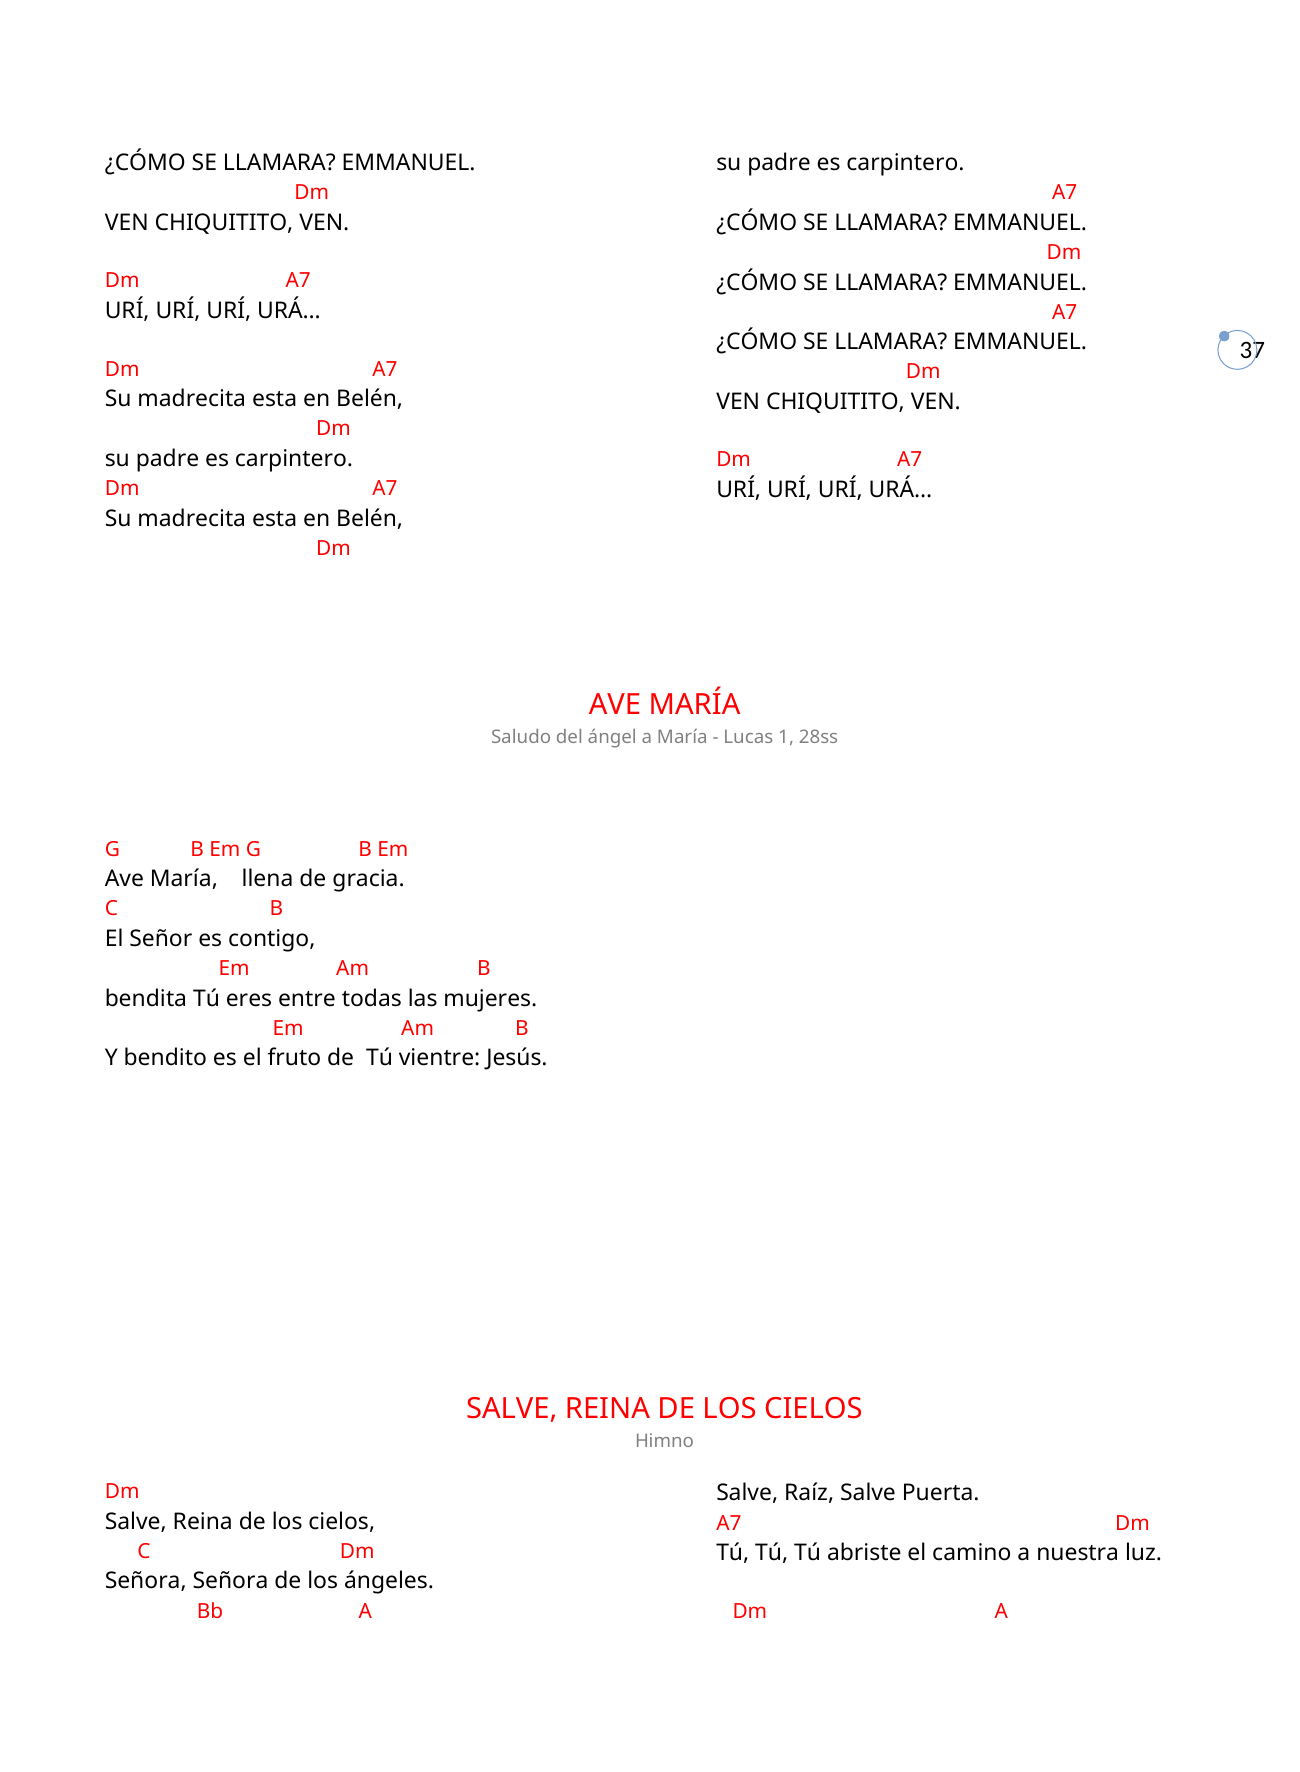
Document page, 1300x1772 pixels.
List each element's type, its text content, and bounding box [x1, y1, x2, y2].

text Bb A [104, 1596, 613, 1624]
text Dm A [716, 1596, 1224, 1624]
text El Señor es contigo, [104, 922, 1224, 953]
text ¿CÓMO SE LLAMARA? EMMANUEL. [716, 325, 1224, 356]
text Y bendito es el fruto de Tú vientre: Jesús. [104, 1041, 1224, 1072]
text Dm [104, 413, 613, 442]
text Dm A7 [104, 473, 613, 501]
text C Dm [104, 1536, 613, 1564]
text SALVE, REINA DE LOS CIELOS [104, 1387, 1224, 1427]
text A7 Dm [716, 1508, 1224, 1536]
text ¿CÓMO SE LLAMARA? EMMANUEL. [716, 206, 1224, 237]
text su padre es carpintero. [716, 146, 1224, 177]
text Saludo del ángel a María - Lucas 1, 28ss [104, 723, 1224, 748]
text Dm A7 [104, 354, 613, 382]
text Dm A7 [716, 444, 1224, 473]
text AVE MARÍA [104, 683, 1224, 723]
text VEN CHIQUITITO, VEN. [104, 206, 613, 237]
text Salve, Raíz, Salve Puerta. [716, 1476, 1224, 1508]
text Himno [104, 1427, 1224, 1453]
text Em Am B [104, 953, 1224, 982]
text URÍ, URÍ, URÍ, URÁ… [104, 294, 613, 325]
text URÍ, URÍ, URÍ, URÁ… [716, 473, 1224, 504]
text Tú, Tú, Tú abriste el camino a nuestra luz. [716, 1536, 1224, 1567]
text Ave María, llena de gracia. [104, 862, 1224, 893]
text Dm [104, 177, 613, 206]
text VEN CHIQUITITO, VEN. [716, 385, 1224, 416]
text Dm [716, 237, 1224, 266]
text G B Em G B Em [104, 834, 1224, 862]
text Dm [104, 533, 613, 561]
text Su madrecita esta en Belén, [104, 382, 613, 413]
text ¿CÓMO SE LLAMARA? EMMANUEL. [104, 146, 613, 177]
text C B [104, 893, 1224, 922]
text su padre es carpintero. [104, 442, 613, 473]
text Dm [716, 356, 1224, 385]
text Señora, Señora de los ángeles. [104, 1564, 613, 1596]
text ¿CÓMO SE LLAMARA? EMMANUEL. [716, 266, 1224, 297]
text Em Am B [104, 1013, 1224, 1041]
text Su madrecita esta en Belén, [104, 501, 613, 533]
text Dm A7 [104, 266, 613, 294]
text Dm [104, 1476, 613, 1505]
text A7 [716, 297, 1224, 325]
text A7 [716, 177, 1224, 206]
text Salve, Reina de los cielos, [104, 1505, 613, 1536]
text bendita Tú eres entre todas las mujeres. [104, 982, 1224, 1013]
